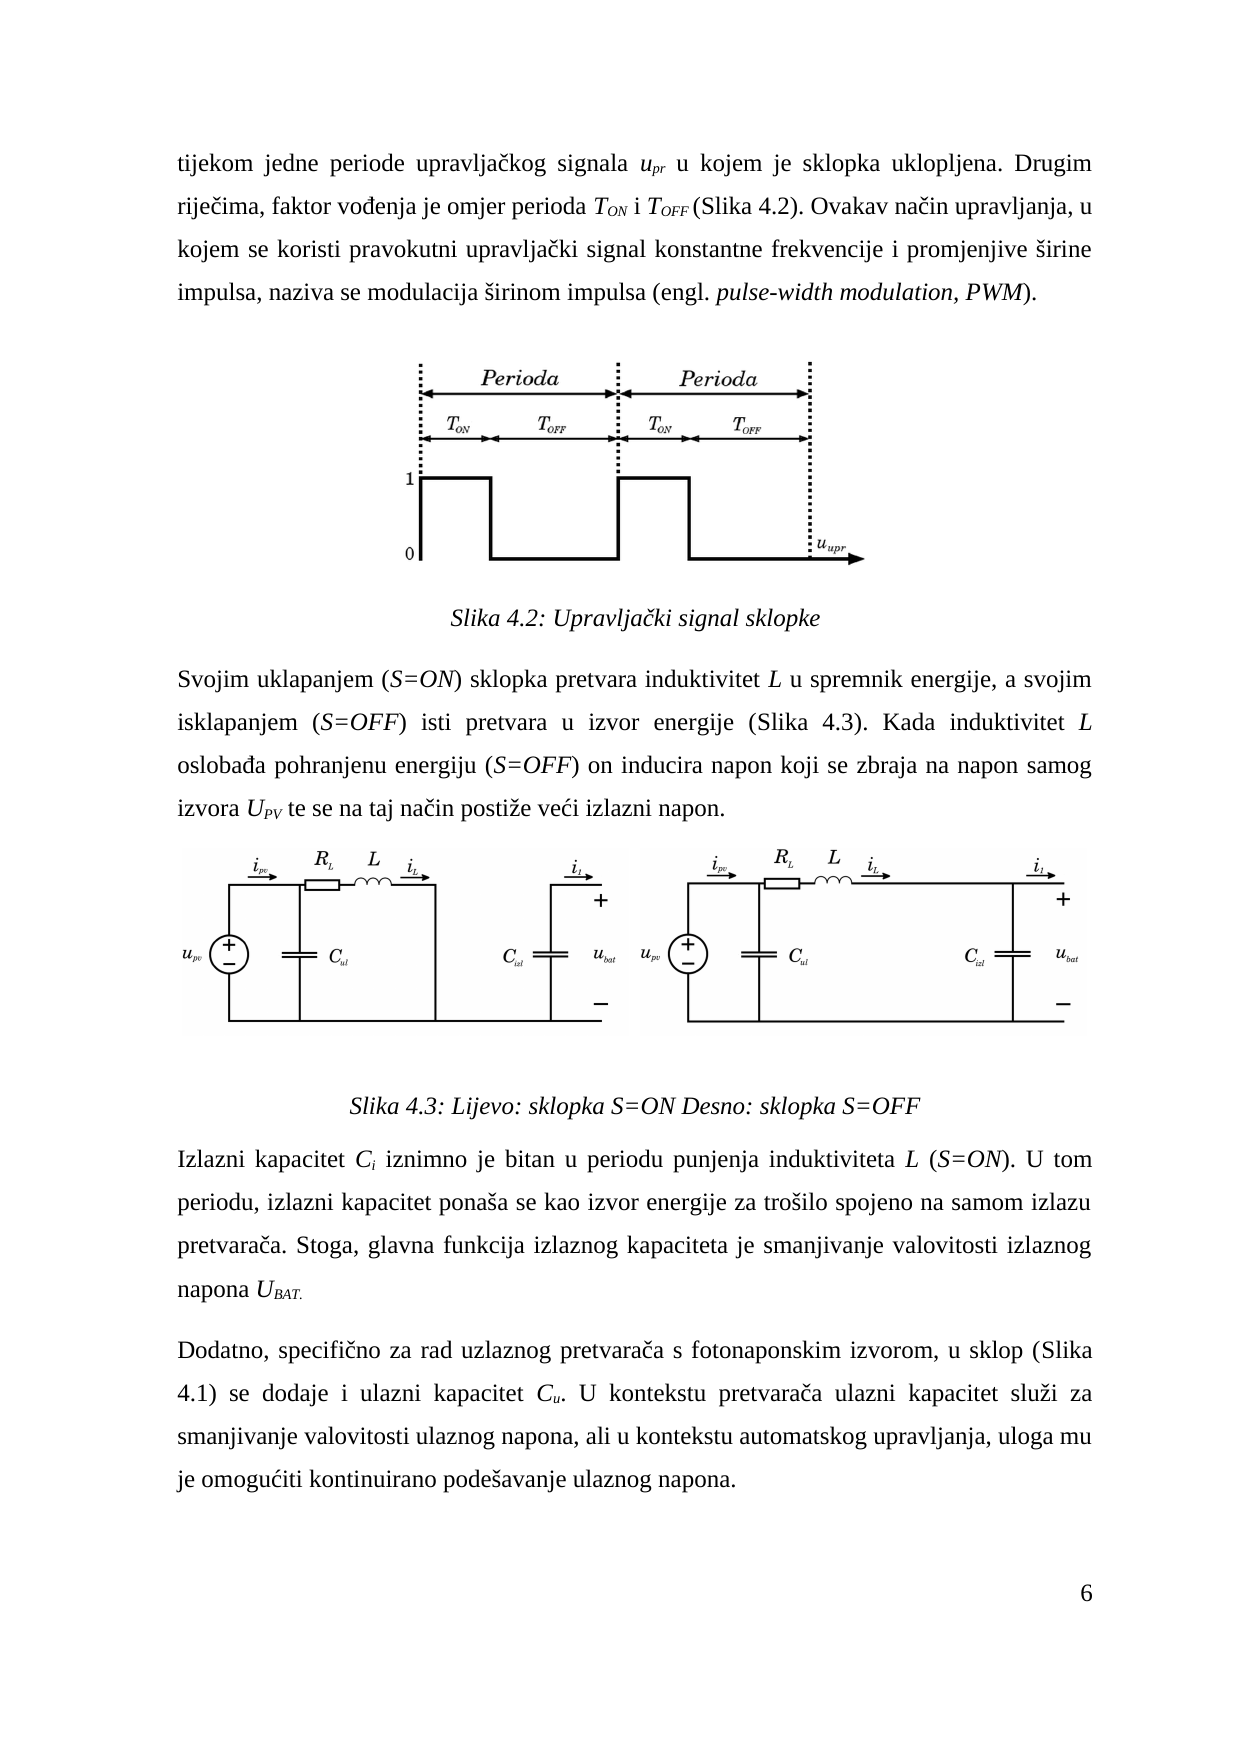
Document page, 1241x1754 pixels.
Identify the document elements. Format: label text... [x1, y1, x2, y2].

table_header [635, 843, 1093, 1079]
picture [182, 848, 630, 1036]
text tijekom jedne periode upravljačkog signala upr u kojem je sklopka uklopljena. Drugim riječima, faktor vođenja je omjer perioda TON i TOFF (Slika 4.2). Ovakav način upravljanja, u kojem se koristi pravokutni upravljački signal konstantne frekvencije i promjenjive širine impulsa, naziva se modulacija širinom impulsa (engl. pulse-width modulation, PWM). [177, 148, 1093, 306]
text Svojim uklapanjem (S=ON) sklopka pretvara induktivitet L u spremnik energije, a svojim isklapanjem (S=OFF) isti pretvara u izvor energije (Slika 4.3). Kada induktivitet L oslobađa pohranjenu energiju (S=OFF) on inducira napon koji se zbraja na napon samog izvora UPV te se na taj način postiže veći izlazni napon. [177, 664, 1093, 822]
picture [323, 350, 948, 578]
text Slika 4.3: Lijevo: sklopka S=ON Desno: sklopka S=OFF [177, 1091, 1093, 1120]
text Dodatno, specifično za rad uzlaznog pretvarača s fotonaponskim izvorom, u sklop (Slika 4.1) se dodaje i ulazni kapacitet Cu. U kontekstu pretvarača ulazni kapacitet služi za smanjivanje valovitosti ulaznog napona, ali u kontekstu automatskog upravljanja, uloga mu je omogućiti kontinuirano podešavanje ulaznog napona. [177, 1335, 1093, 1493]
text Slika 4.2: Upravljački signal sklopke [177, 603, 1093, 632]
text Izlazni kapacitet Ci iznimno je bitan u periodu punjenja induktiviteta L (S=ON). U tom periodu, izlazni kapacitet ponaša se kao izvor energije za trošilo spojeno na samom izlazu pretvarača. Stoga, glavna funkcija izlaznog kapaciteta je smanjivanje valovitosti izlaznog napona UBAT. [177, 1144, 1093, 1302]
picture [640, 848, 1088, 1036]
table_header [177, 843, 635, 1079]
